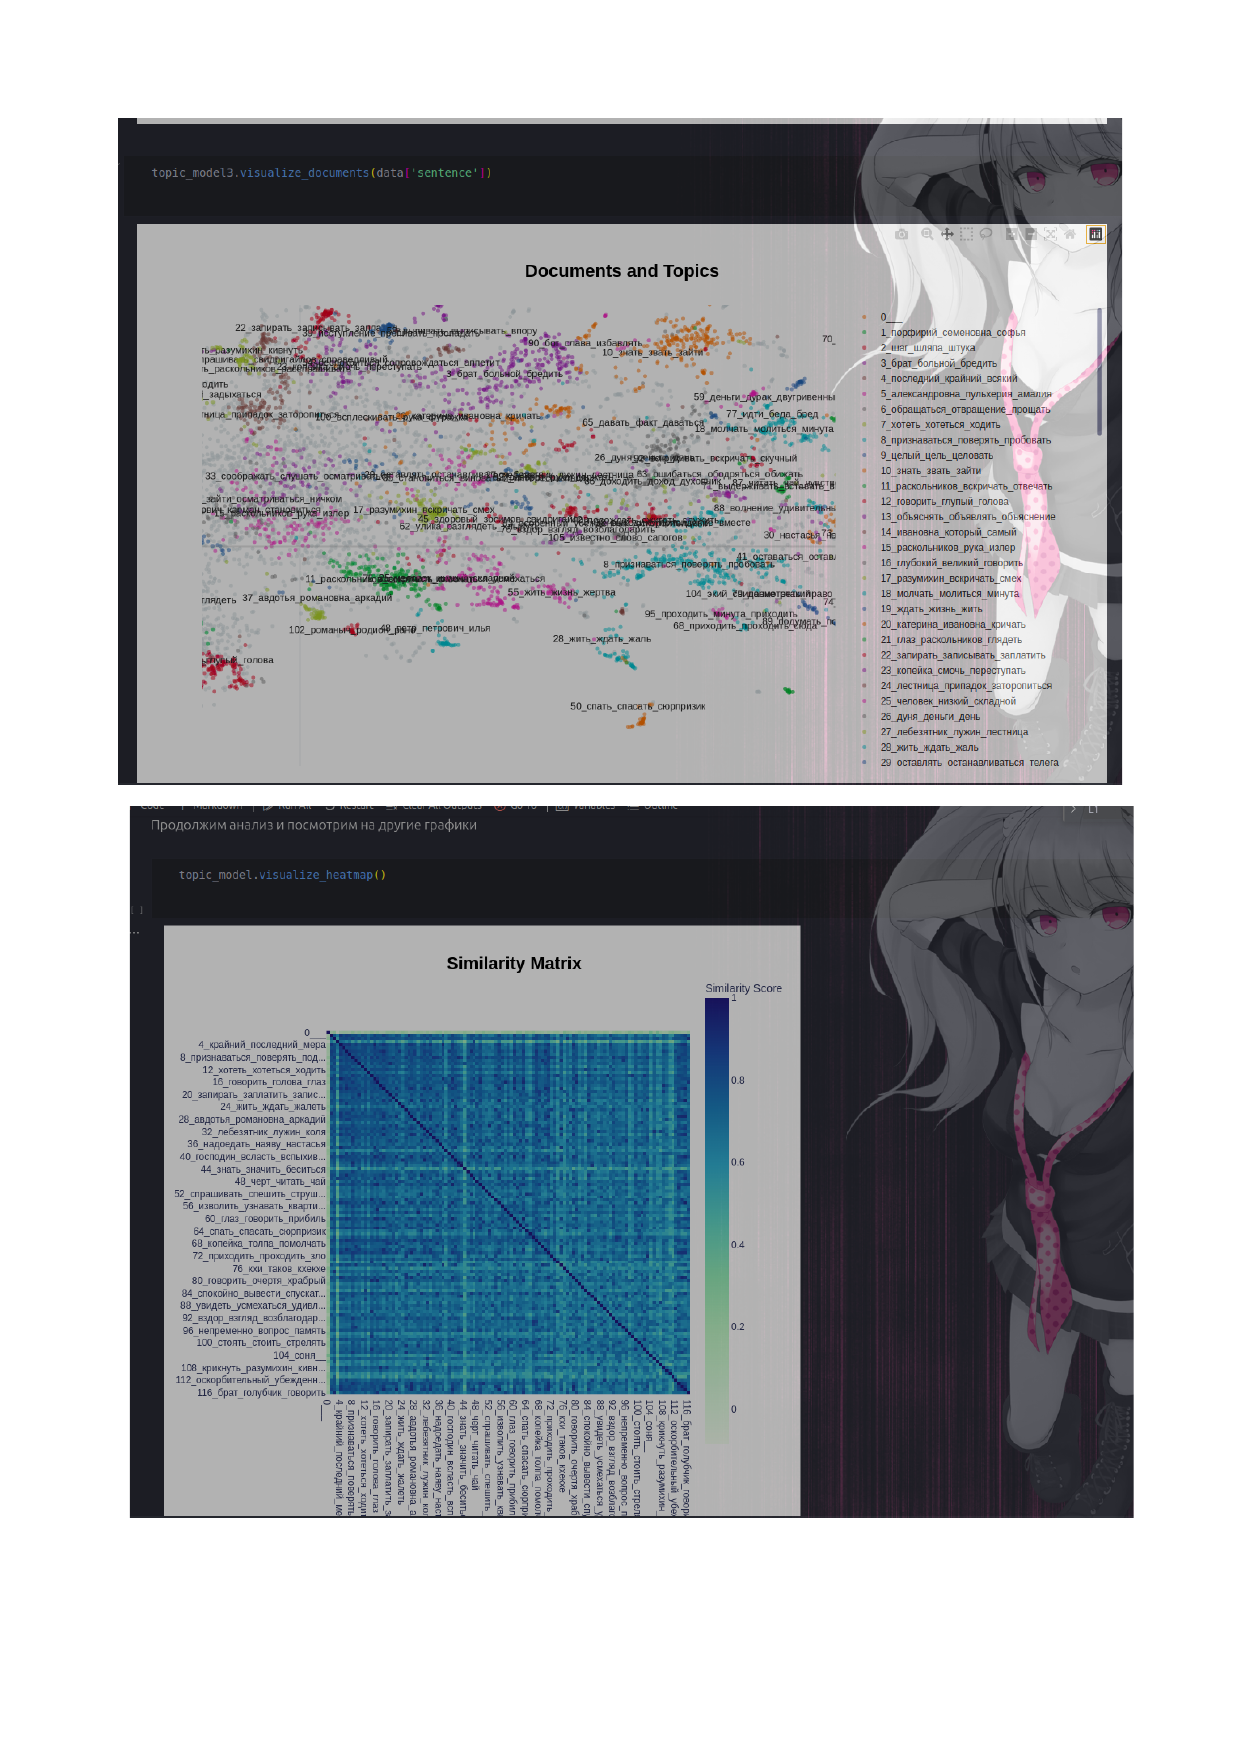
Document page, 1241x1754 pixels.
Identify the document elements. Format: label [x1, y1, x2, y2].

picture [118, 118, 1123, 785]
picture [129, 806, 1134, 1518]
